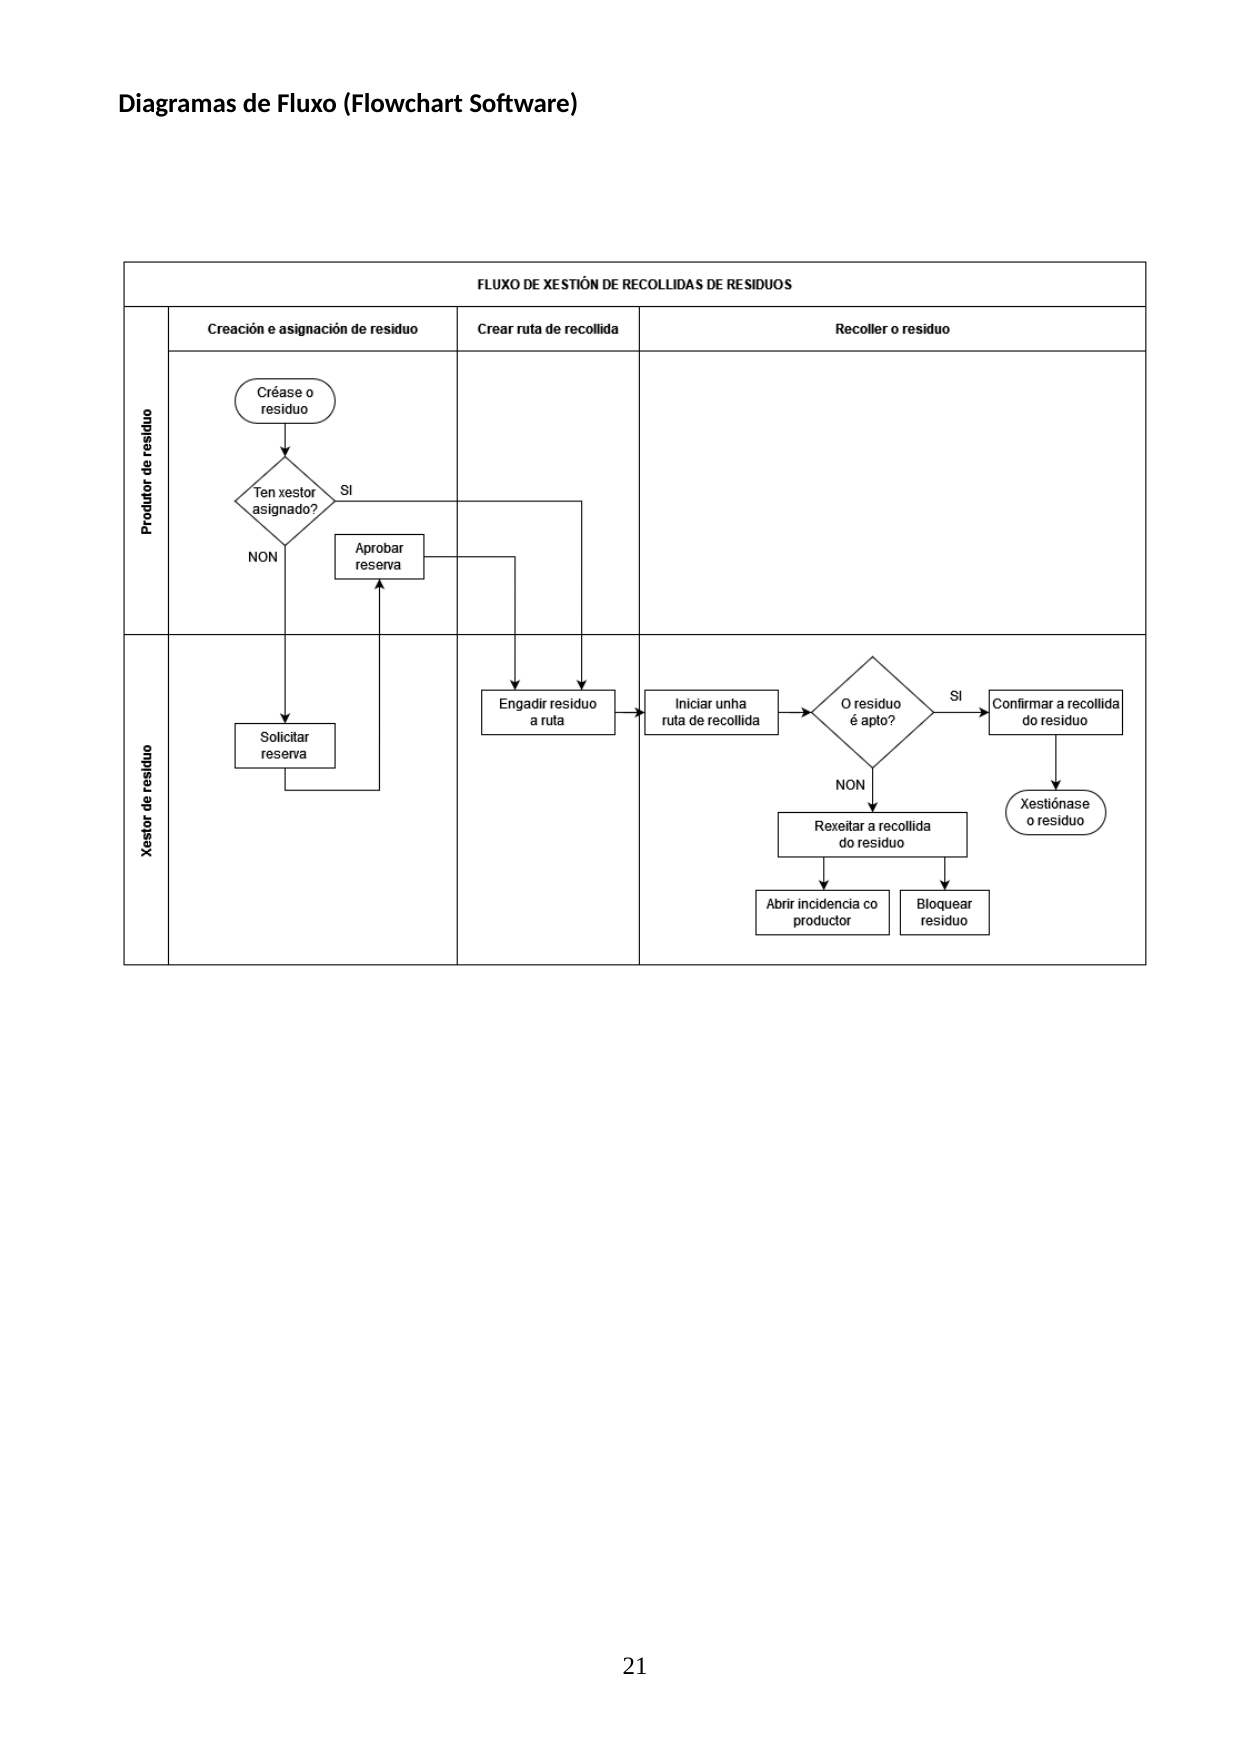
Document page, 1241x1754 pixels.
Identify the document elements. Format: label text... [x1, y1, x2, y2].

subtitle Diagramas de Fluxo (Flowchart Software) [118, 86, 1152, 119]
picture [118, 256, 1152, 971]
